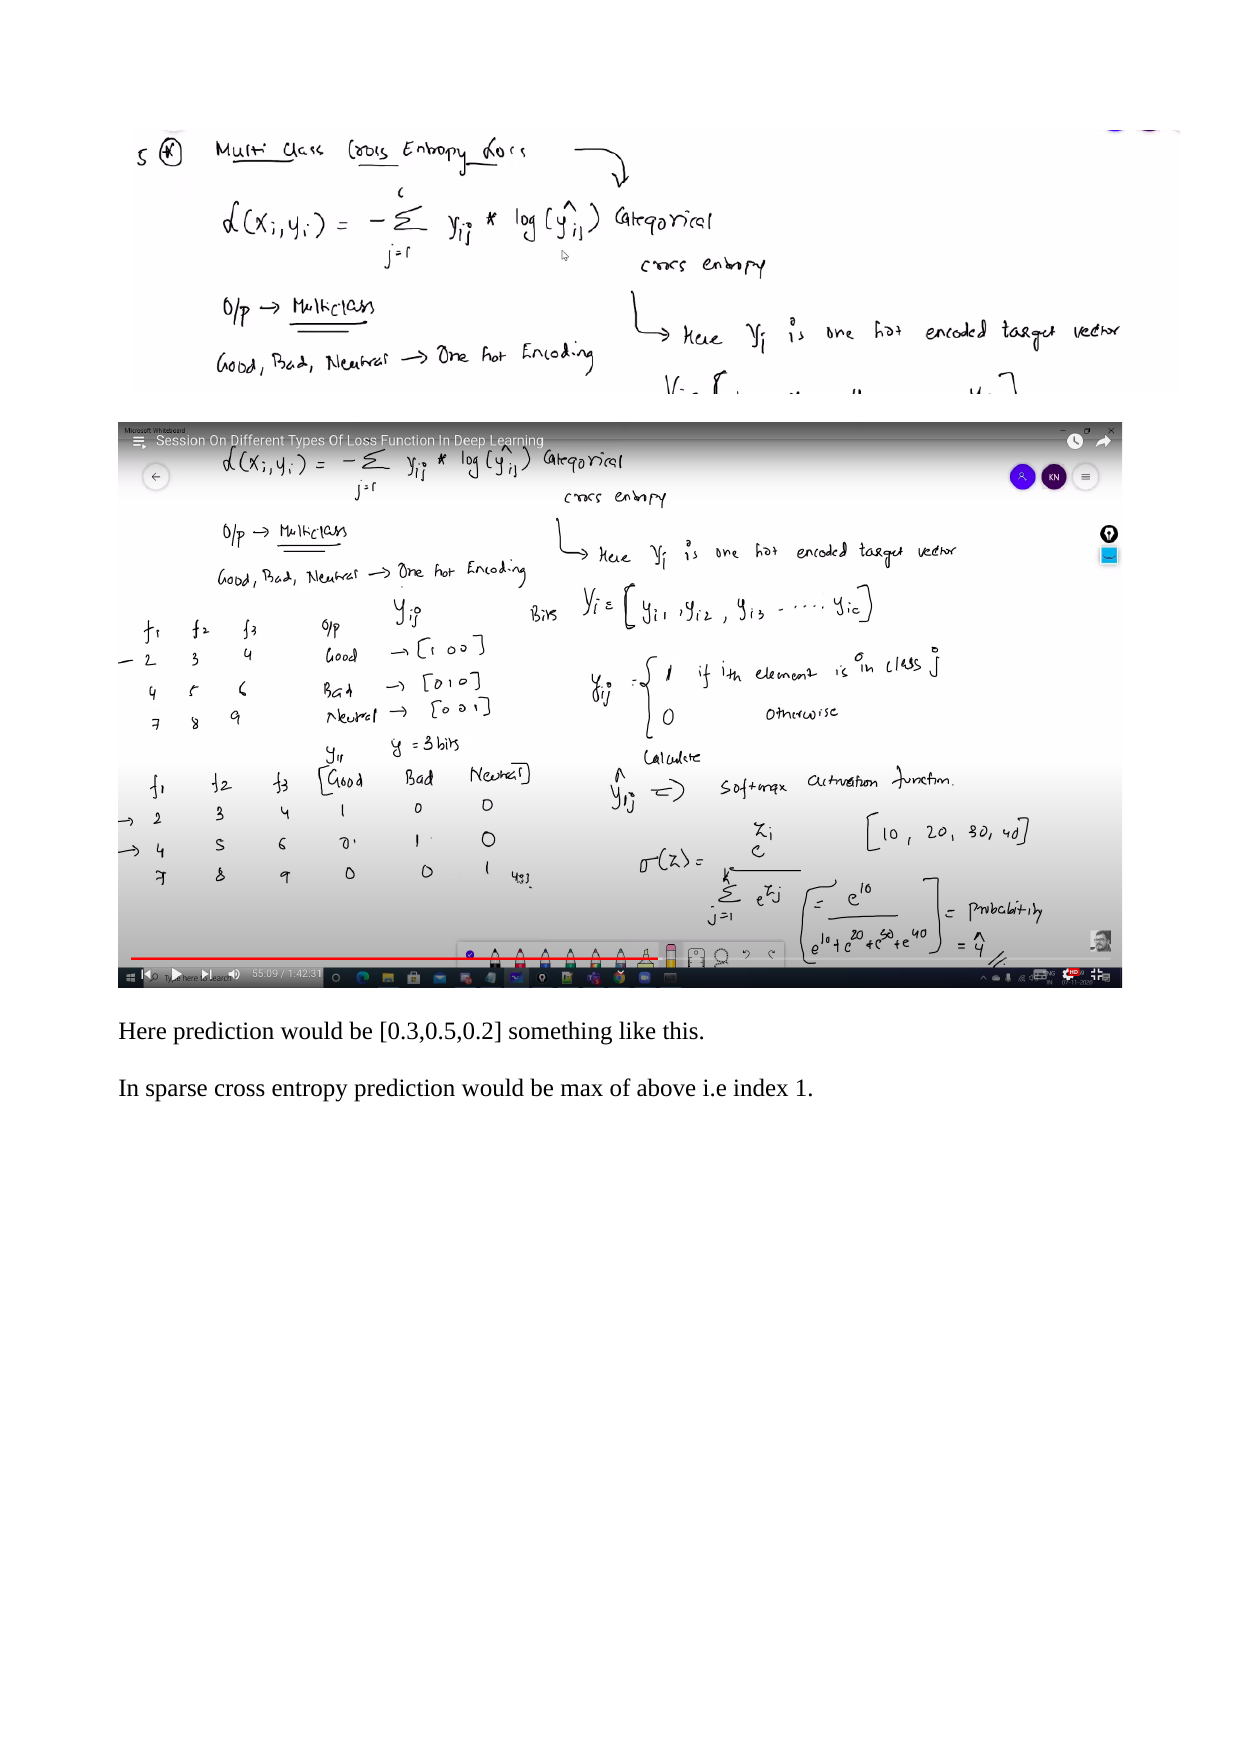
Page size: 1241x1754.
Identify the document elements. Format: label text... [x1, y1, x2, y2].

picture [120, 130, 924, 394]
text In sparse cross entropy prediction would be max of above i.e index 1. [118, 1073, 1122, 1102]
picture [118, 422, 1123, 988]
text Here prediction would be [0.3,0.5,0.2] something like this. [118, 1016, 1122, 1045]
